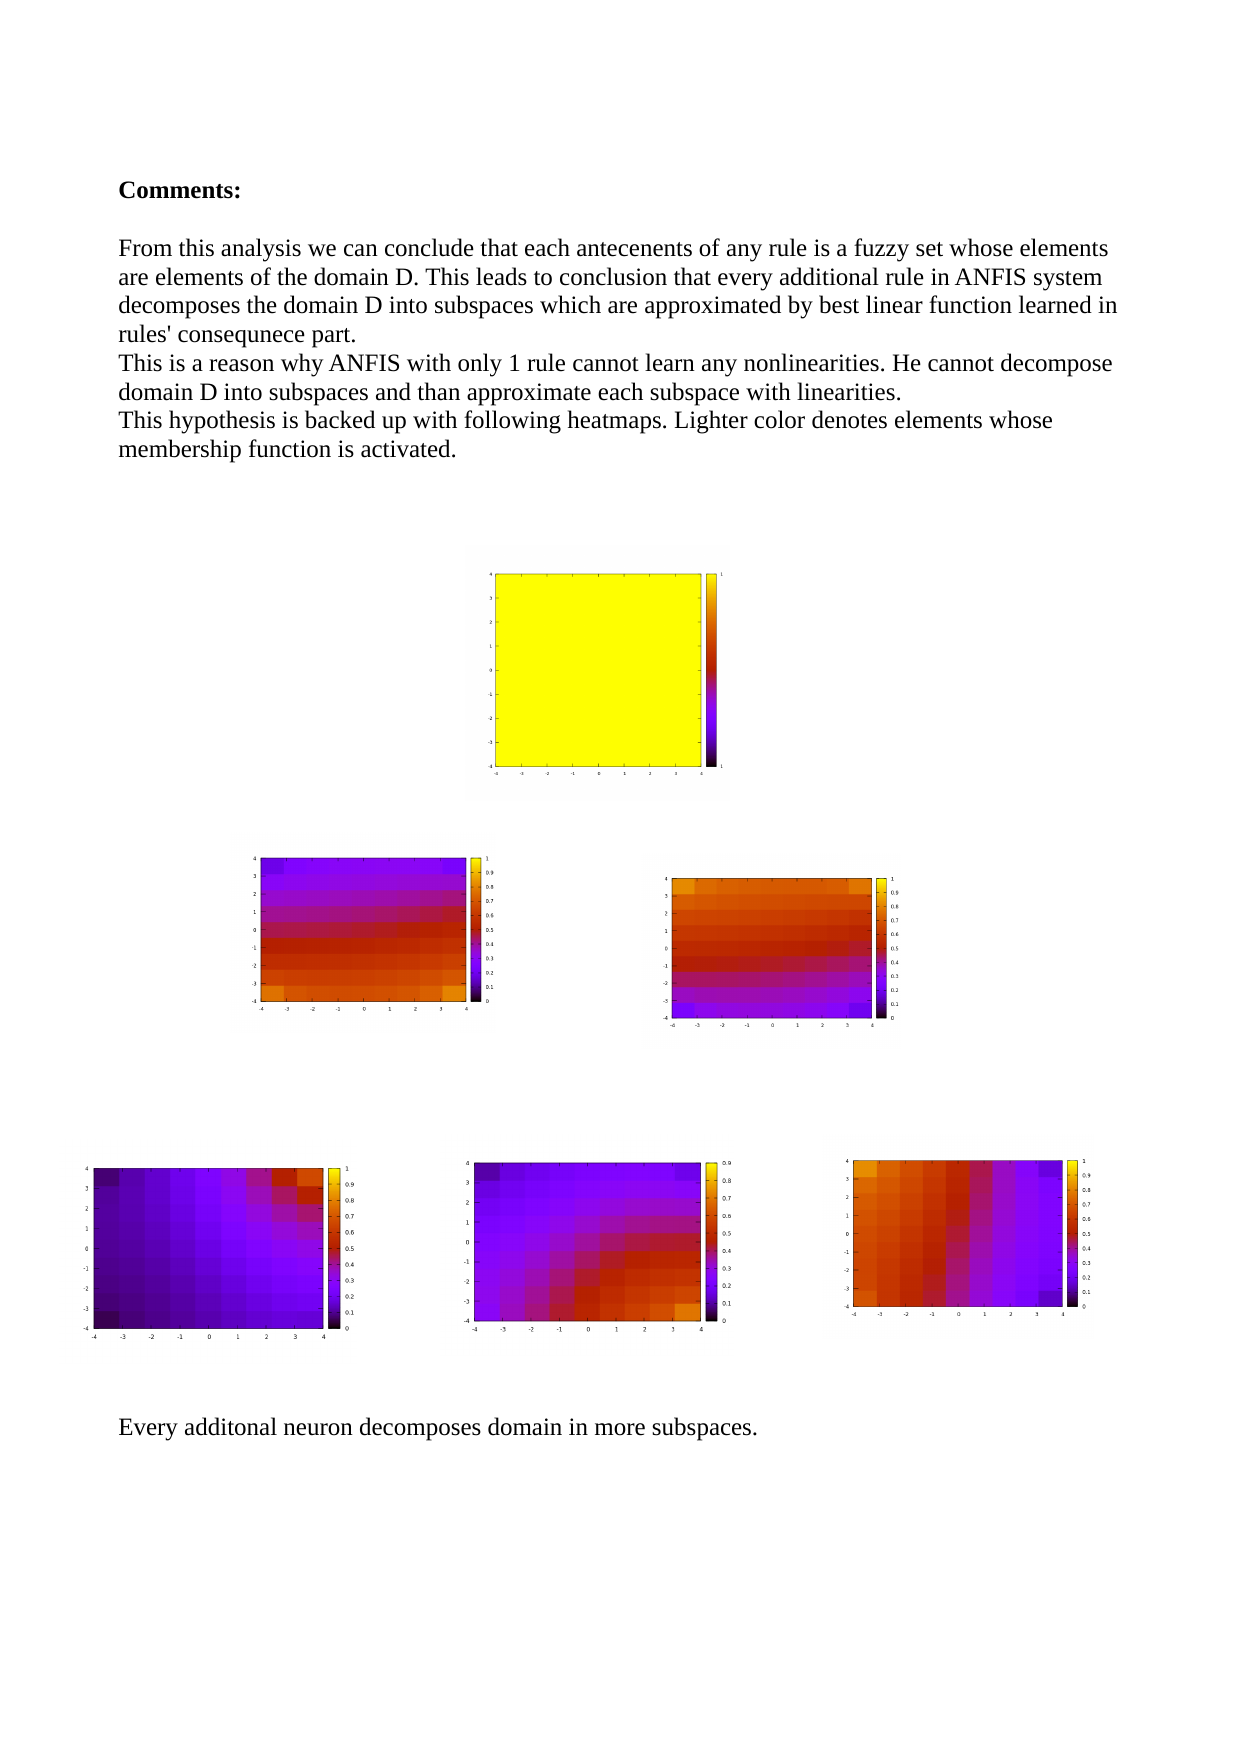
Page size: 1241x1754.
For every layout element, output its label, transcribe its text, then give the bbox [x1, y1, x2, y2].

text This hypothesis is backed up with following heatmaps. Lighter color denotes elements whose membership function is activated. [118, 406, 1122, 463]
picture [58, 1139, 358, 1364]
text From this analysis we can conclude that each antecenents of any rule is a fuzzy set whose elements are elements of the domain D. This leads to conclusion that every additional rule in ANFIS system decomposes the domain D into subspaces which are approximated by best linear function learned in rules' consequnece part. [118, 233, 1122, 348]
picture [821, 1134, 1094, 1339]
picture [465, 545, 731, 801]
text Comments: [118, 176, 1122, 204]
text Every additonal neuron decomposes domain in more subspaces. [118, 1412, 1122, 1441]
picture [641, 853, 902, 1049]
text This is a reason why ANFIS with only 1 rule cannot learn any nonlinearities. He cannot decompose domain D into subspaces and than approximate each subspace with linearities. [118, 348, 1122, 406]
picture [439, 1134, 735, 1356]
picture [229, 832, 497, 1033]
